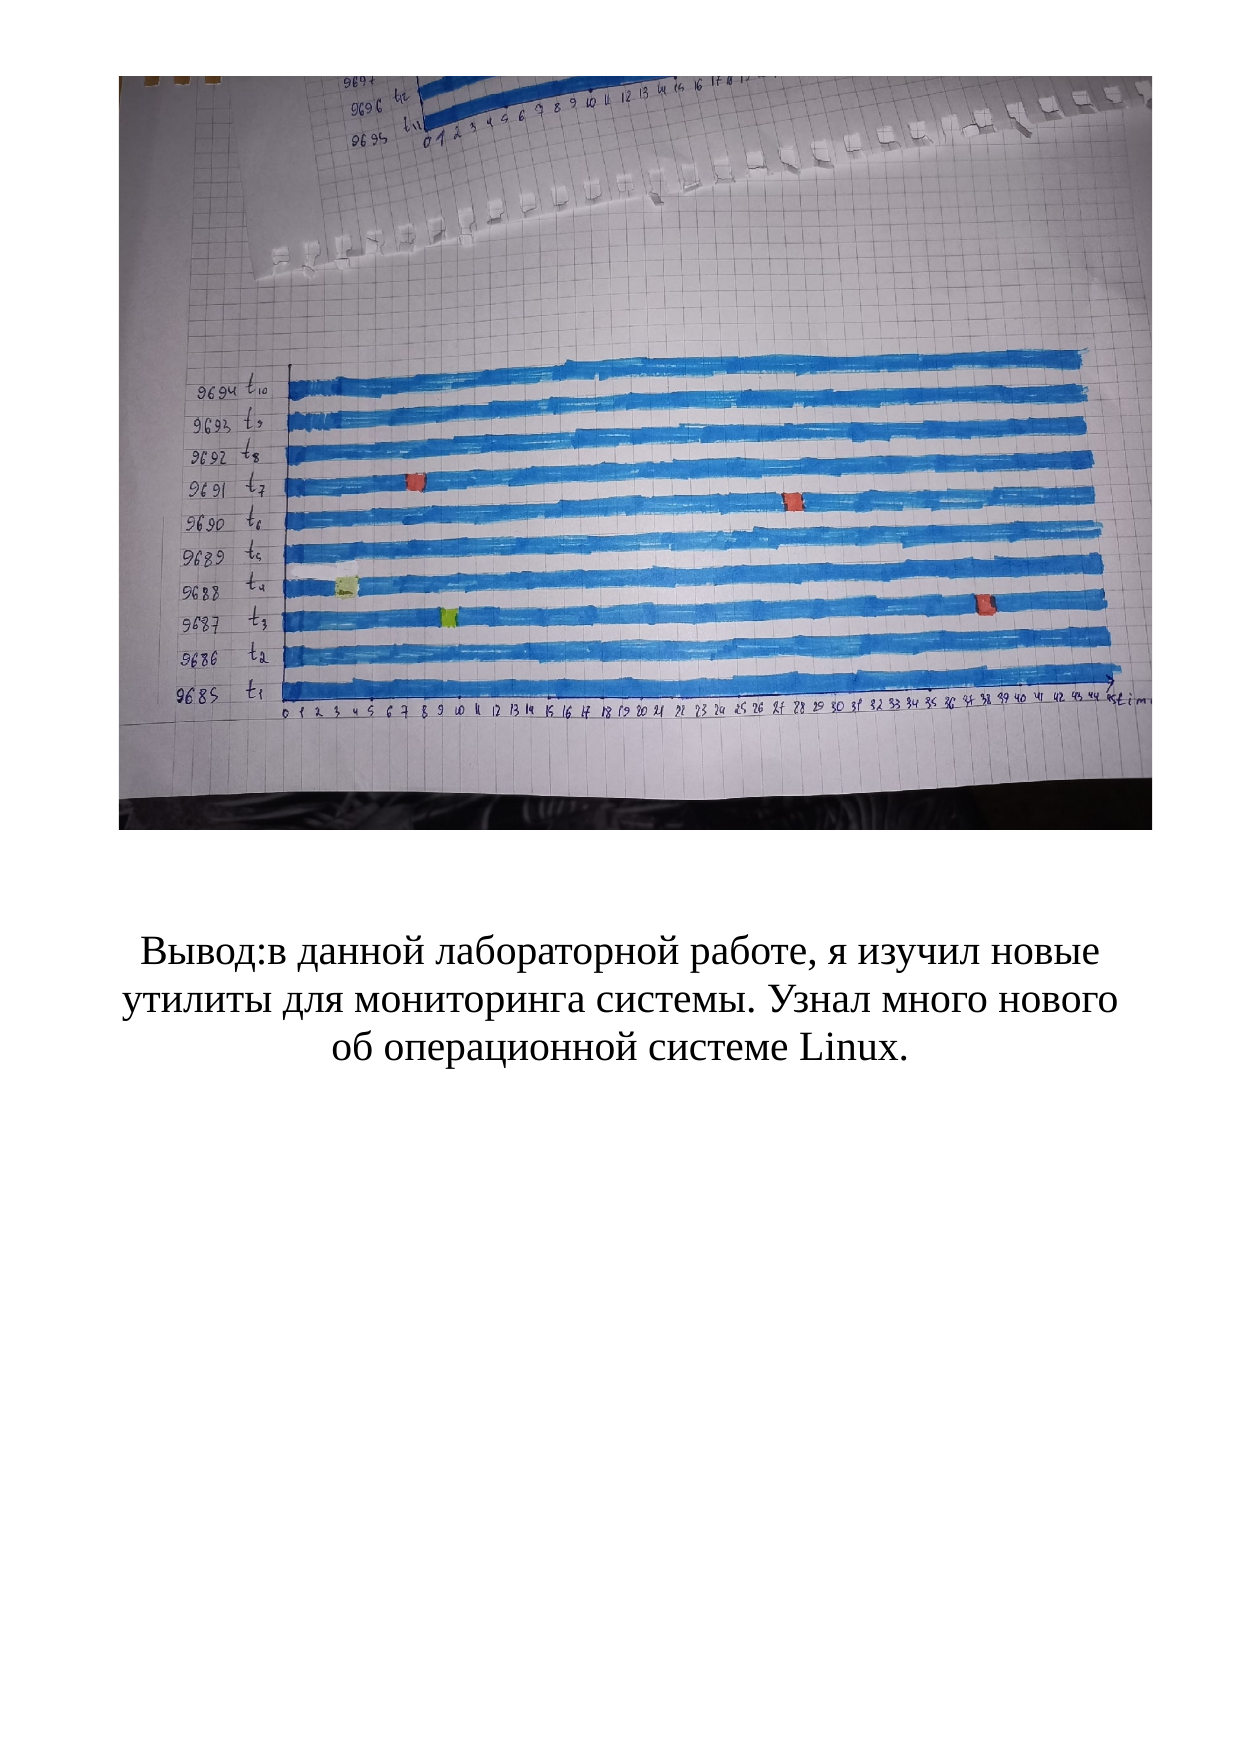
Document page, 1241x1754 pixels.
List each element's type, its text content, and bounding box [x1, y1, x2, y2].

text Вывод:в данной лабораторной работе, я изучил новые утилиты для мониторинга системы. Узнал много нового об операционной системе Linux. [118, 830, 1122, 1069]
picture [118, 76, 1153, 830]
